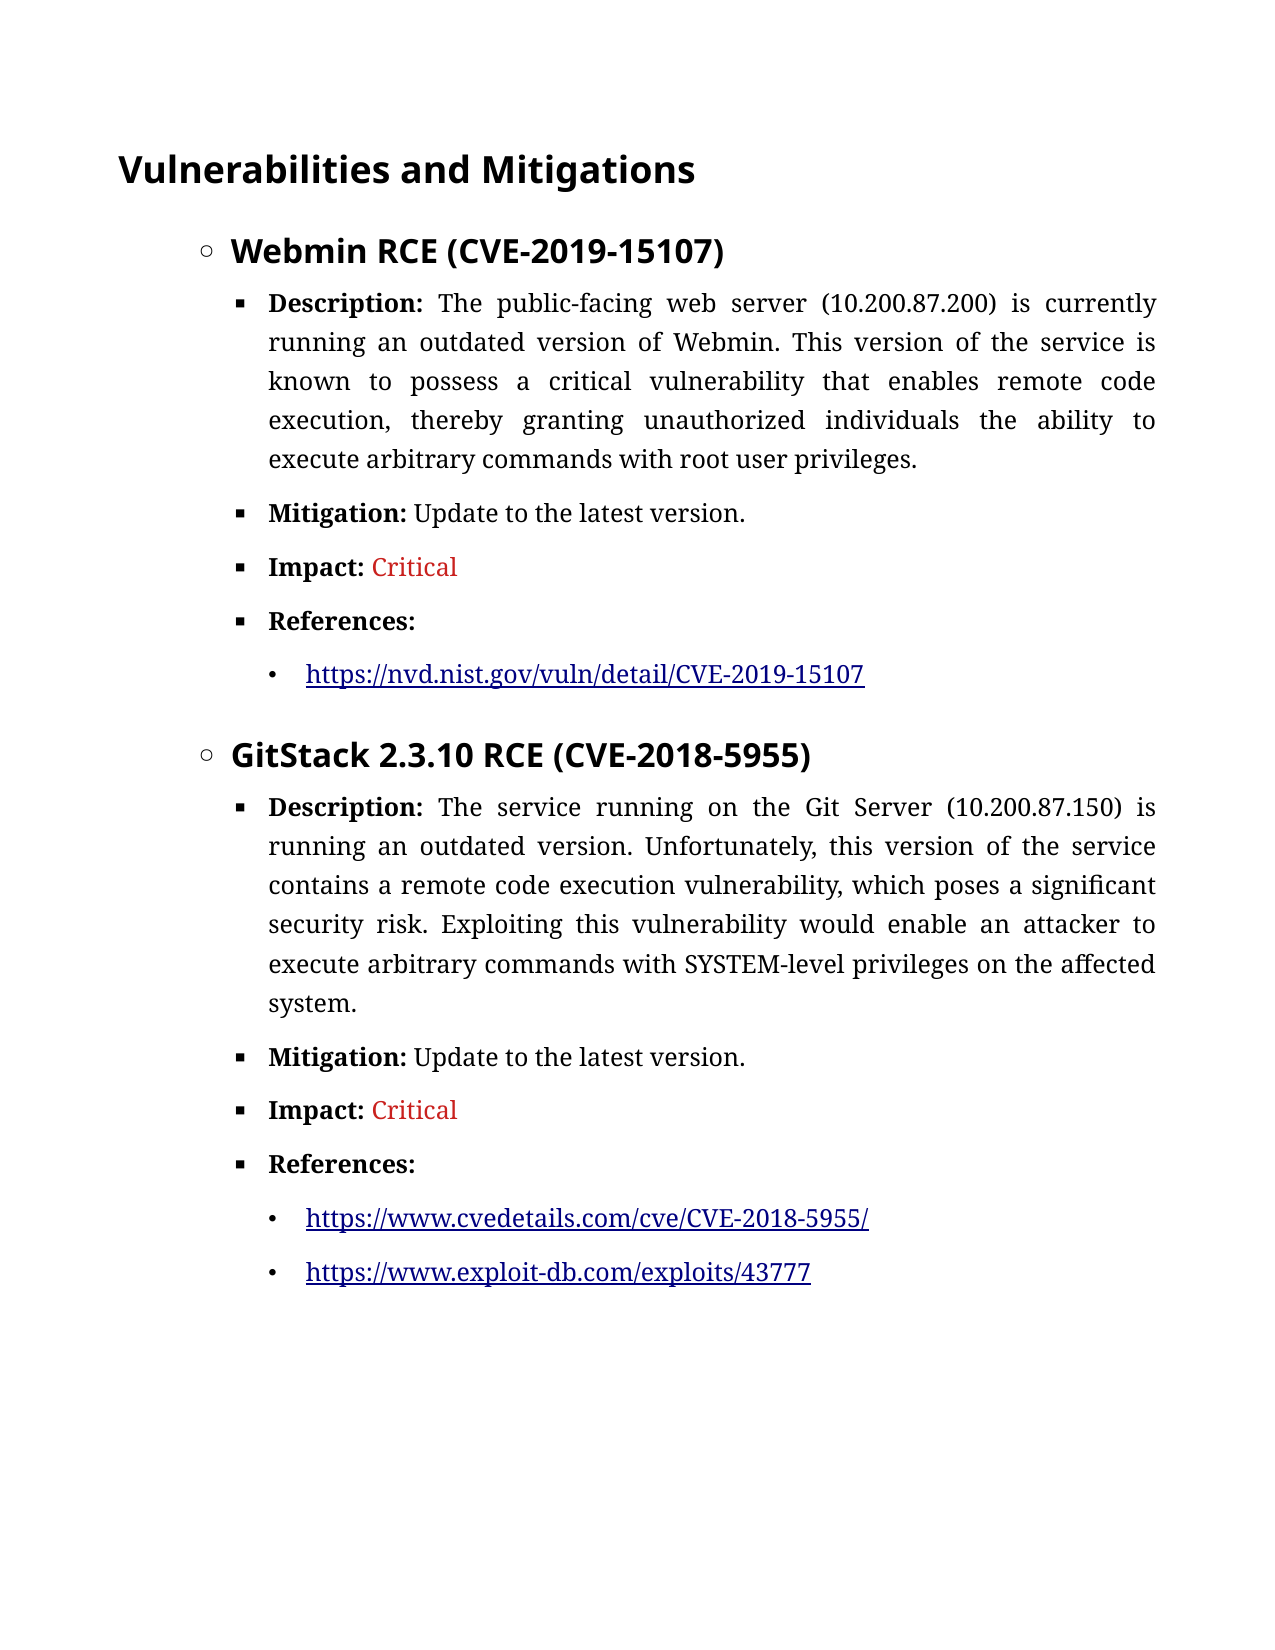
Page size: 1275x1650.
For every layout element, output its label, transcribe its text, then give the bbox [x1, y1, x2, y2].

list https://www.cvedetails.com/cve/CVE-2018-5955/ [268, 1200, 1157, 1234]
list Description: The public-facing web server (10.200.87.200) is currently running an outdated version of Webmin. This version of the service is known to possess a critical vulnerability that enables remote code execution, thereby granting unauthorized individuals the ability to execute arbitrary commands with root user privileges. [231, 285, 1157, 476]
subtitle Vulnerabilities and Mitigations [118, 143, 1157, 194]
list Impact: Critical [231, 549, 1157, 584]
list Mitigation: Update to the latest version. [231, 496, 1157, 530]
list https://www.exploit-db.com/exploits/43777 [268, 1254, 1157, 1288]
list https://nvd.nist.gov/vuln/detail/CVE-2019-15107 [268, 657, 1157, 691]
subtitle GitStack 2.3.10 RCE (CVE-2018-5955) [193, 732, 1157, 777]
list References: [231, 1147, 1157, 1181]
subtitle Webmin RCE (CVE-2019-15107) [193, 227, 1157, 273]
list Mitigation: Update to the latest version. [231, 1039, 1157, 1073]
list Impact: Critical [231, 1093, 1157, 1127]
list Description: The service running on the Git Server (10.200.87.150) is running an outdated version. Unfortunately, this version of the service contains a remote code execution vulnerability, which poses a significant security risk. Exploiting this vulnerability would enable an attacker to execute arbitrary commands with SYSTEM-level privileges on the affected system. [231, 789, 1157, 1019]
list References: [231, 603, 1157, 637]
